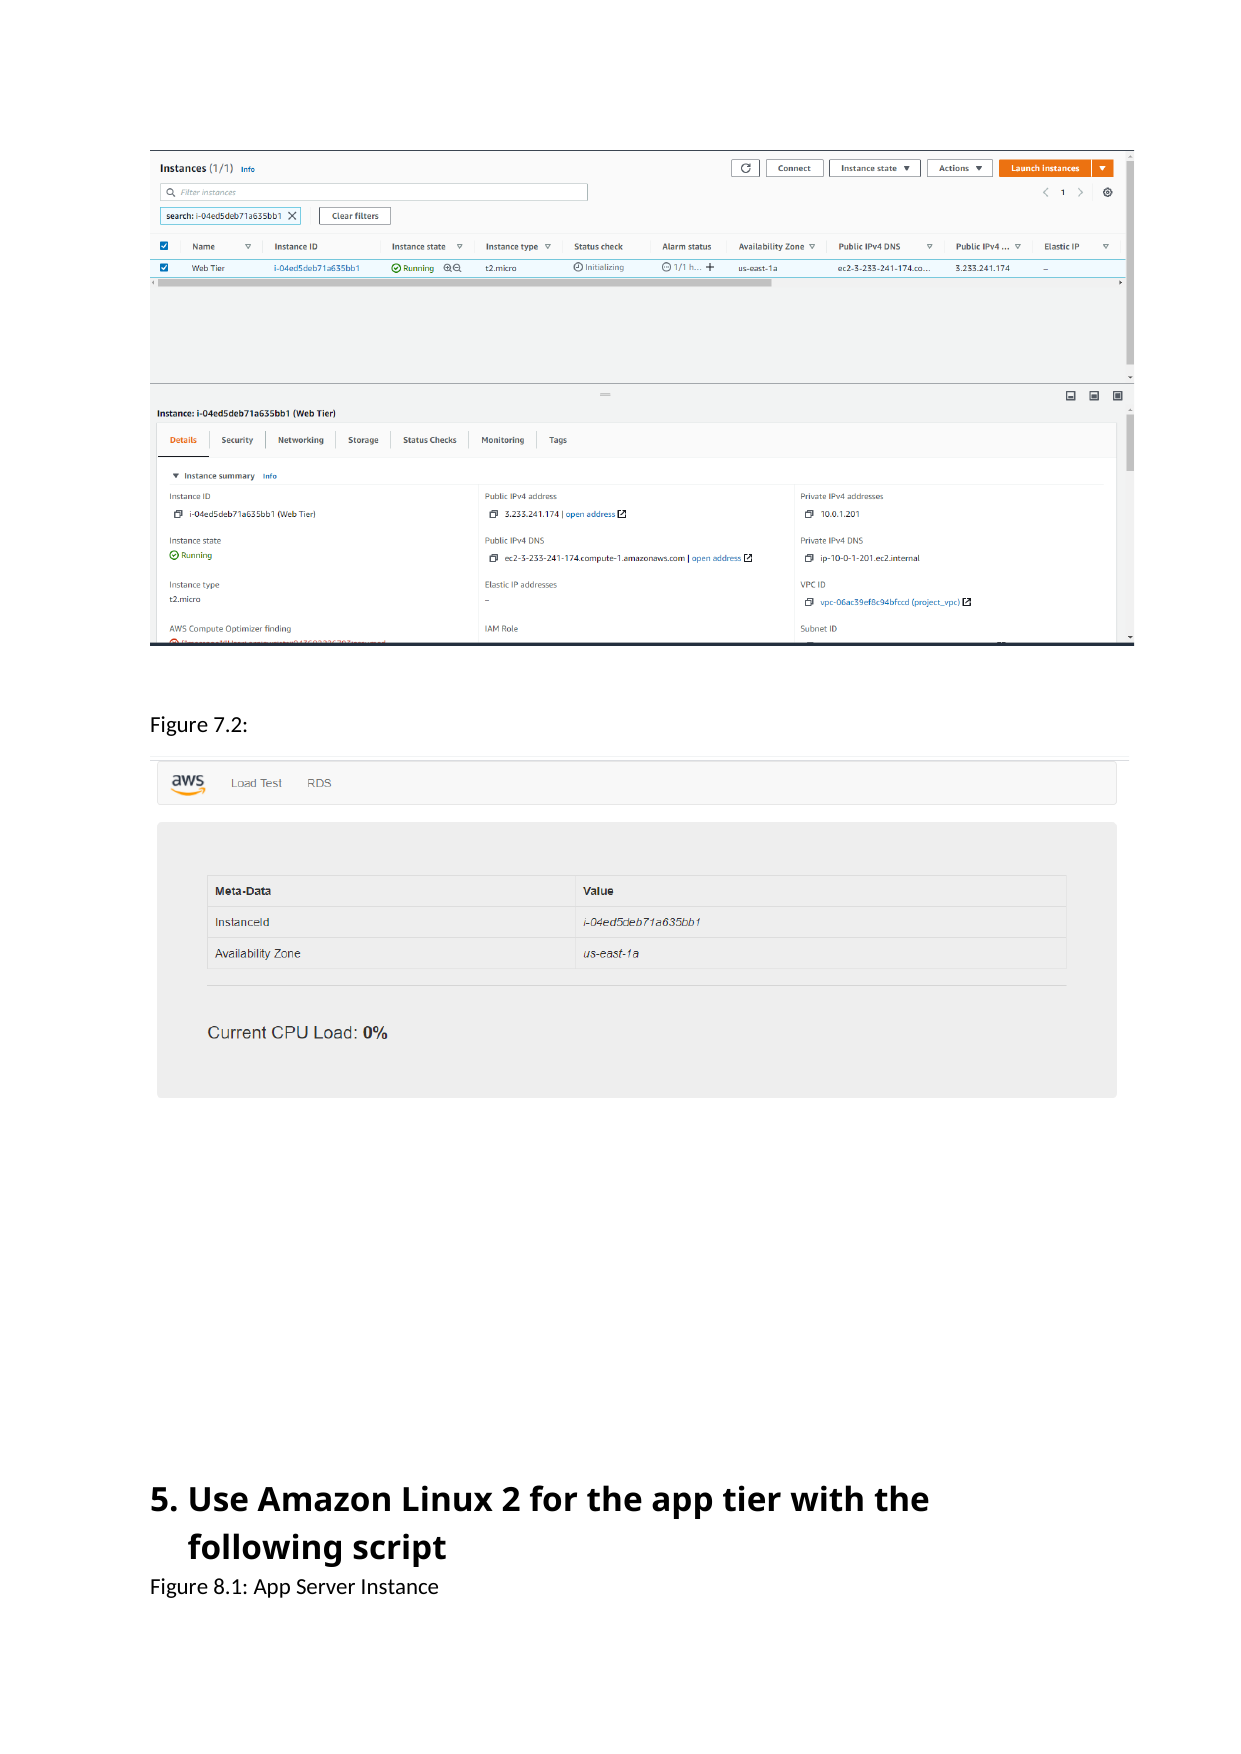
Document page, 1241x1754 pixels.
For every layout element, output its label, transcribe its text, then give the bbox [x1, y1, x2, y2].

subtitle Use Amazon Linux 2 for the app tier with the following script [150, 1476, 1090, 1569]
text Figure 8.1: App Server Instance [150, 1572, 1090, 1600]
text Figure 7.2: [150, 710, 1090, 738]
